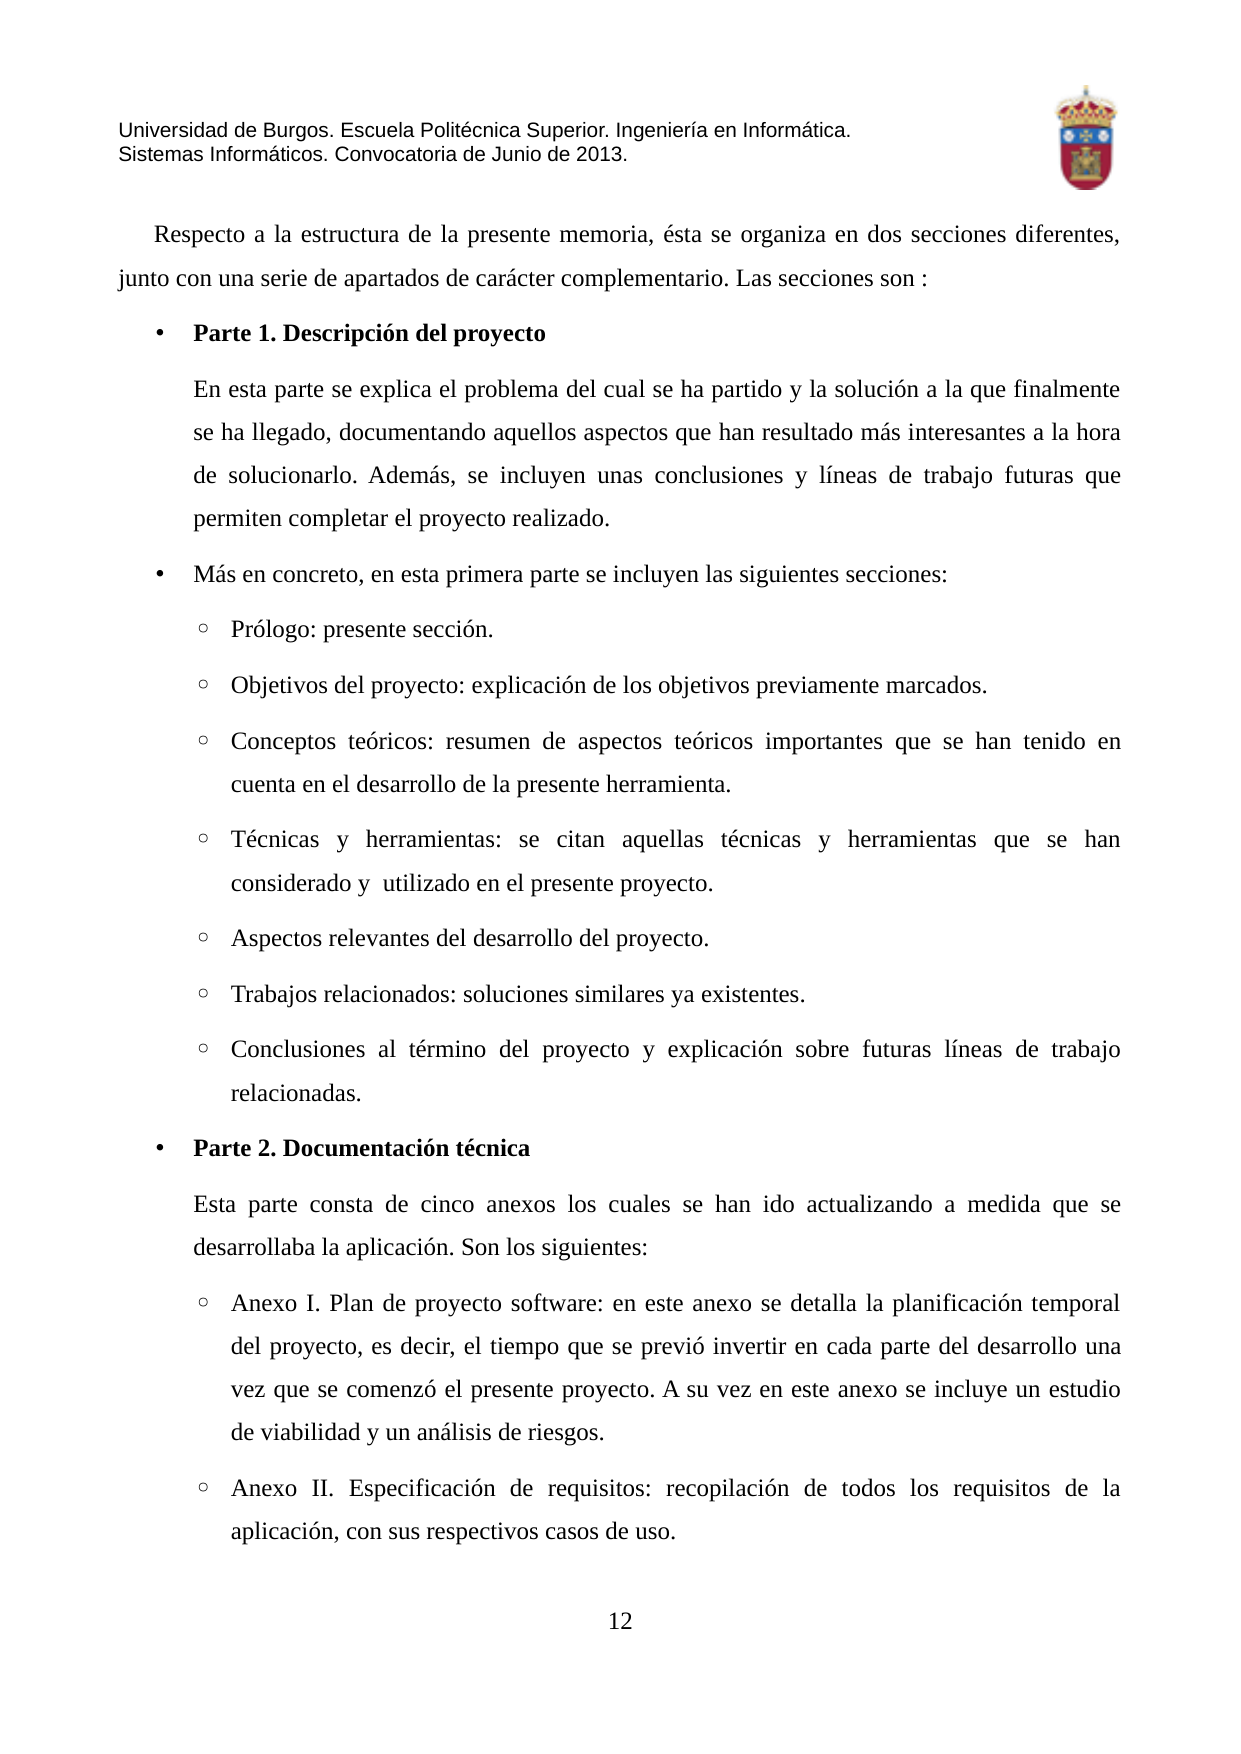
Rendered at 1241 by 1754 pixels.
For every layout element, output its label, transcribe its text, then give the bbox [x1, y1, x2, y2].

list Parte 2. Documentación técnica [156, 1133, 1122, 1162]
list Trabajos relacionados: soluciones similares ya existentes. [193, 979, 1122, 1008]
list Técnicas y herramientas: se citan aquellas técnicas y herramientas que se han considerado y utilizado en el presente proyecto. [193, 824, 1122, 896]
list Anexo II. Especificación de requisitos: recopilación de todos los requisitos de la aplicación, con sus respectivos casos de uso. [193, 1473, 1122, 1544]
list Conclusiones al término del proyecto y explicación sobre futuras líneas de trabajo relacionadas. [193, 1034, 1122, 1106]
list Esta parte consta de cinco anexos los cuales se han ido actualizando a medida que se desarrollaba la aplicación. Son los siguientes: [156, 1189, 1122, 1261]
list Objetivos del proyecto: explicación de los objetivos previamente marcados. [193, 670, 1122, 699]
list Anexo I. Plan de proyecto software: en este anexo se detalla la planificación temporal del proyecto, es decir, el tiempo que se previó invertir en cada parte del desarrollo una vez que se comenzó el presente proyecto. A su vez en este anexo se incluye un estudio de viabilidad y un análisis de riesgos. [193, 1288, 1122, 1446]
list Prólogo: presente sección. [193, 614, 1122, 643]
list En esta parte se explica el problema del cual se ha partido y la solución a la que finalmente se ha llegado, documentando aquellos aspectos que han resultado más interesantes a la hora de solucionarlo. Además, se incluyen unas conclusiones y líneas de trabajo futuras que permiten completar el proyecto realizado. [156, 374, 1122, 532]
text Respecto a la estructura de la presente memoria, ésta se organiza en dos secciones diferentes, junto con una serie de apartados de carácter complementario. Las secciones son : [118, 219, 1122, 291]
picture [1053, 85, 1120, 190]
list Conceptos teóricos: resumen de aspectos teóricos importantes que se han tenido en cuenta en el desarrollo de la presente herramienta. [193, 726, 1122, 798]
list Aspectos relevantes del desarrollo del proyecto. [193, 923, 1122, 952]
list Más en concreto, en esta primera parte se incluyen las siguientes secciones: [156, 559, 1122, 588]
list Parte 1. Descripción del proyecto [156, 318, 1122, 347]
